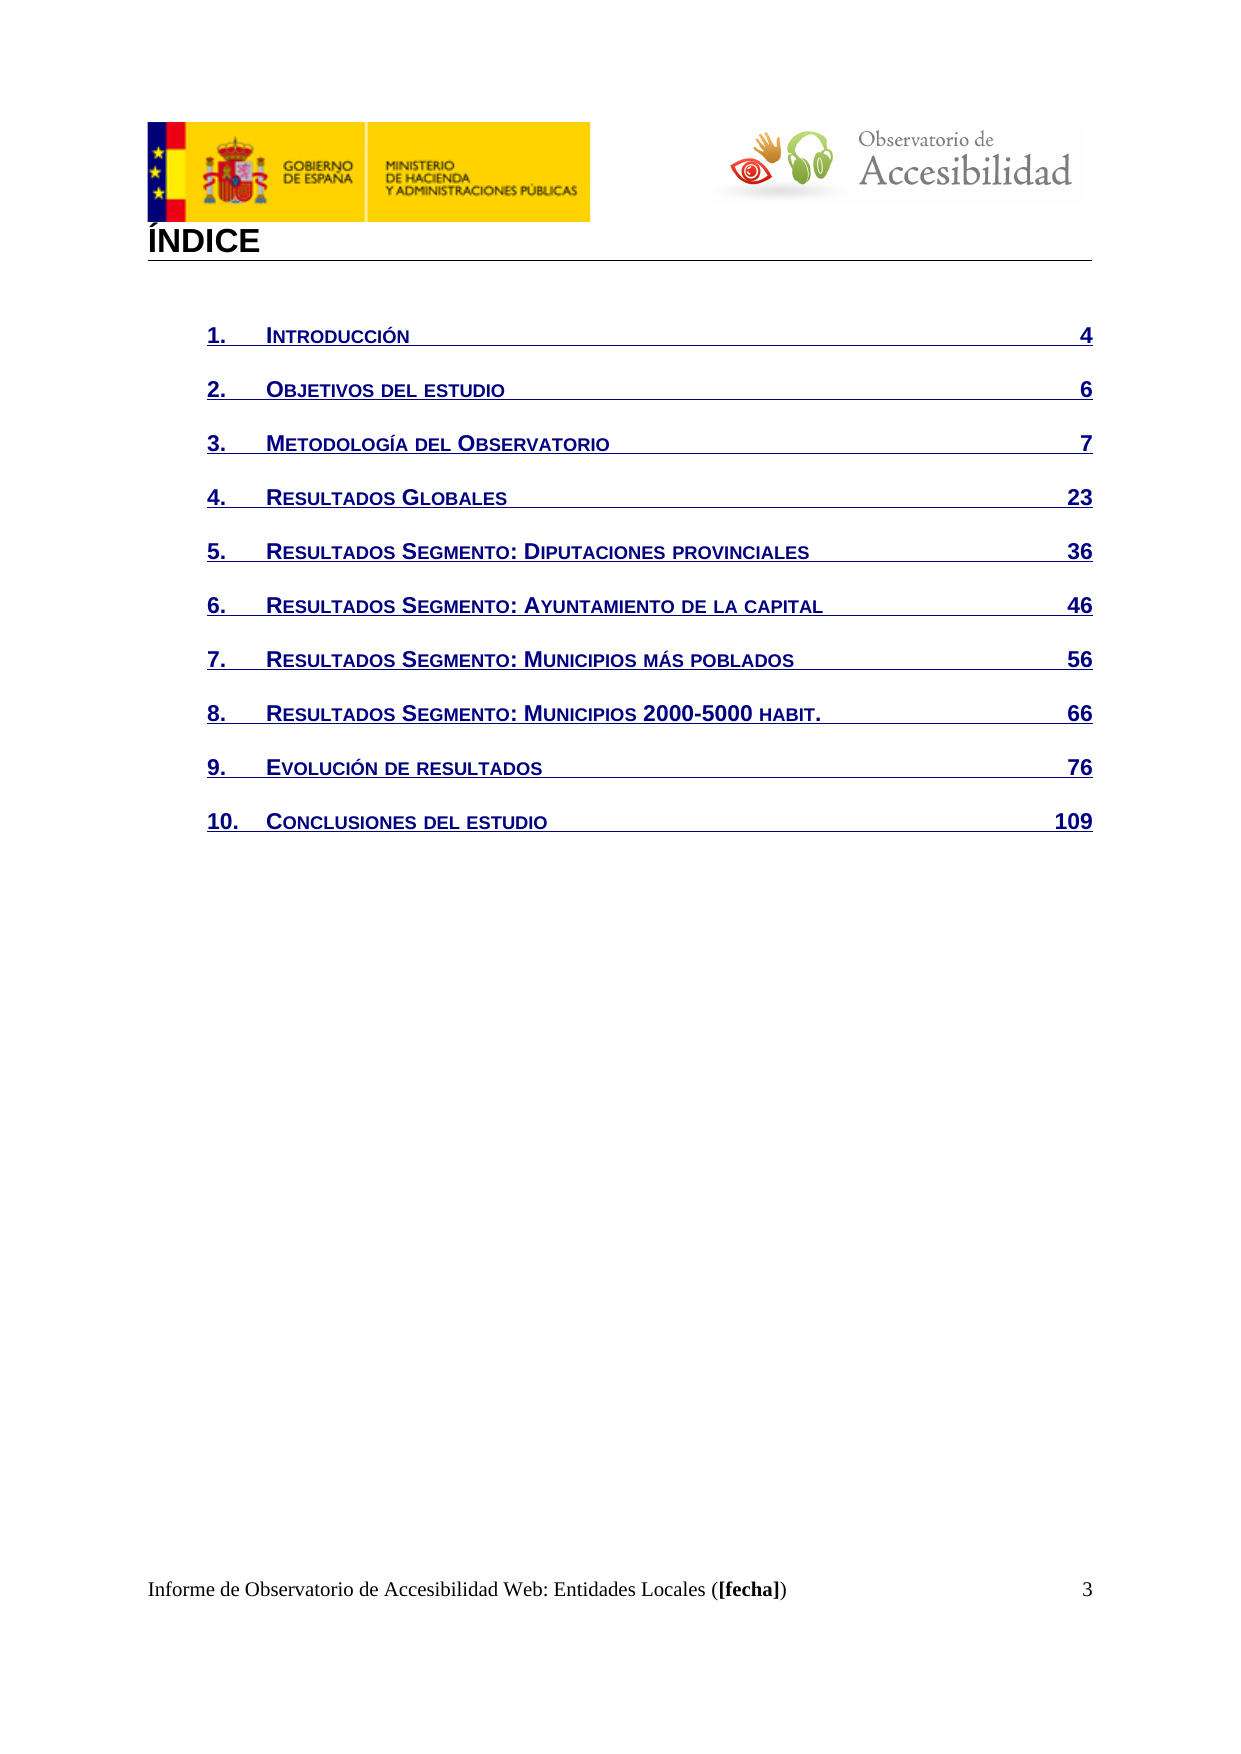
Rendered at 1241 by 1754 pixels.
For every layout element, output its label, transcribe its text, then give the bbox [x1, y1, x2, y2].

text 1. Introducción 4 [207, 322, 1092, 345]
text 8. Resultados Segmento: Municipios 2000-5000 habit. 66 [207, 700, 1092, 723]
text 7. Resultados Segmento: Municipios más poblados 56 [207, 646, 1092, 669]
text 2. Objetivos del estudio 6 [207, 376, 1092, 399]
text 5. Resultados Segmento: Diputaciones provinciales 36 [207, 538, 1092, 561]
text 10. Conclusiones del estudio 109 [207, 808, 1092, 831]
text Índice [148, 222, 1092, 260]
text 3. Metodología del Observatorio 7 [207, 430, 1092, 453]
text 4. Resultados Globales 23 [207, 484, 1092, 507]
text 9. Evolución de resultados 76 [207, 754, 1092, 777]
picture [710, 122, 1086, 205]
picture [147, 122, 591, 222]
text 6. Resultados Segmento: Ayuntamiento de la capital 46 [207, 592, 1092, 615]
